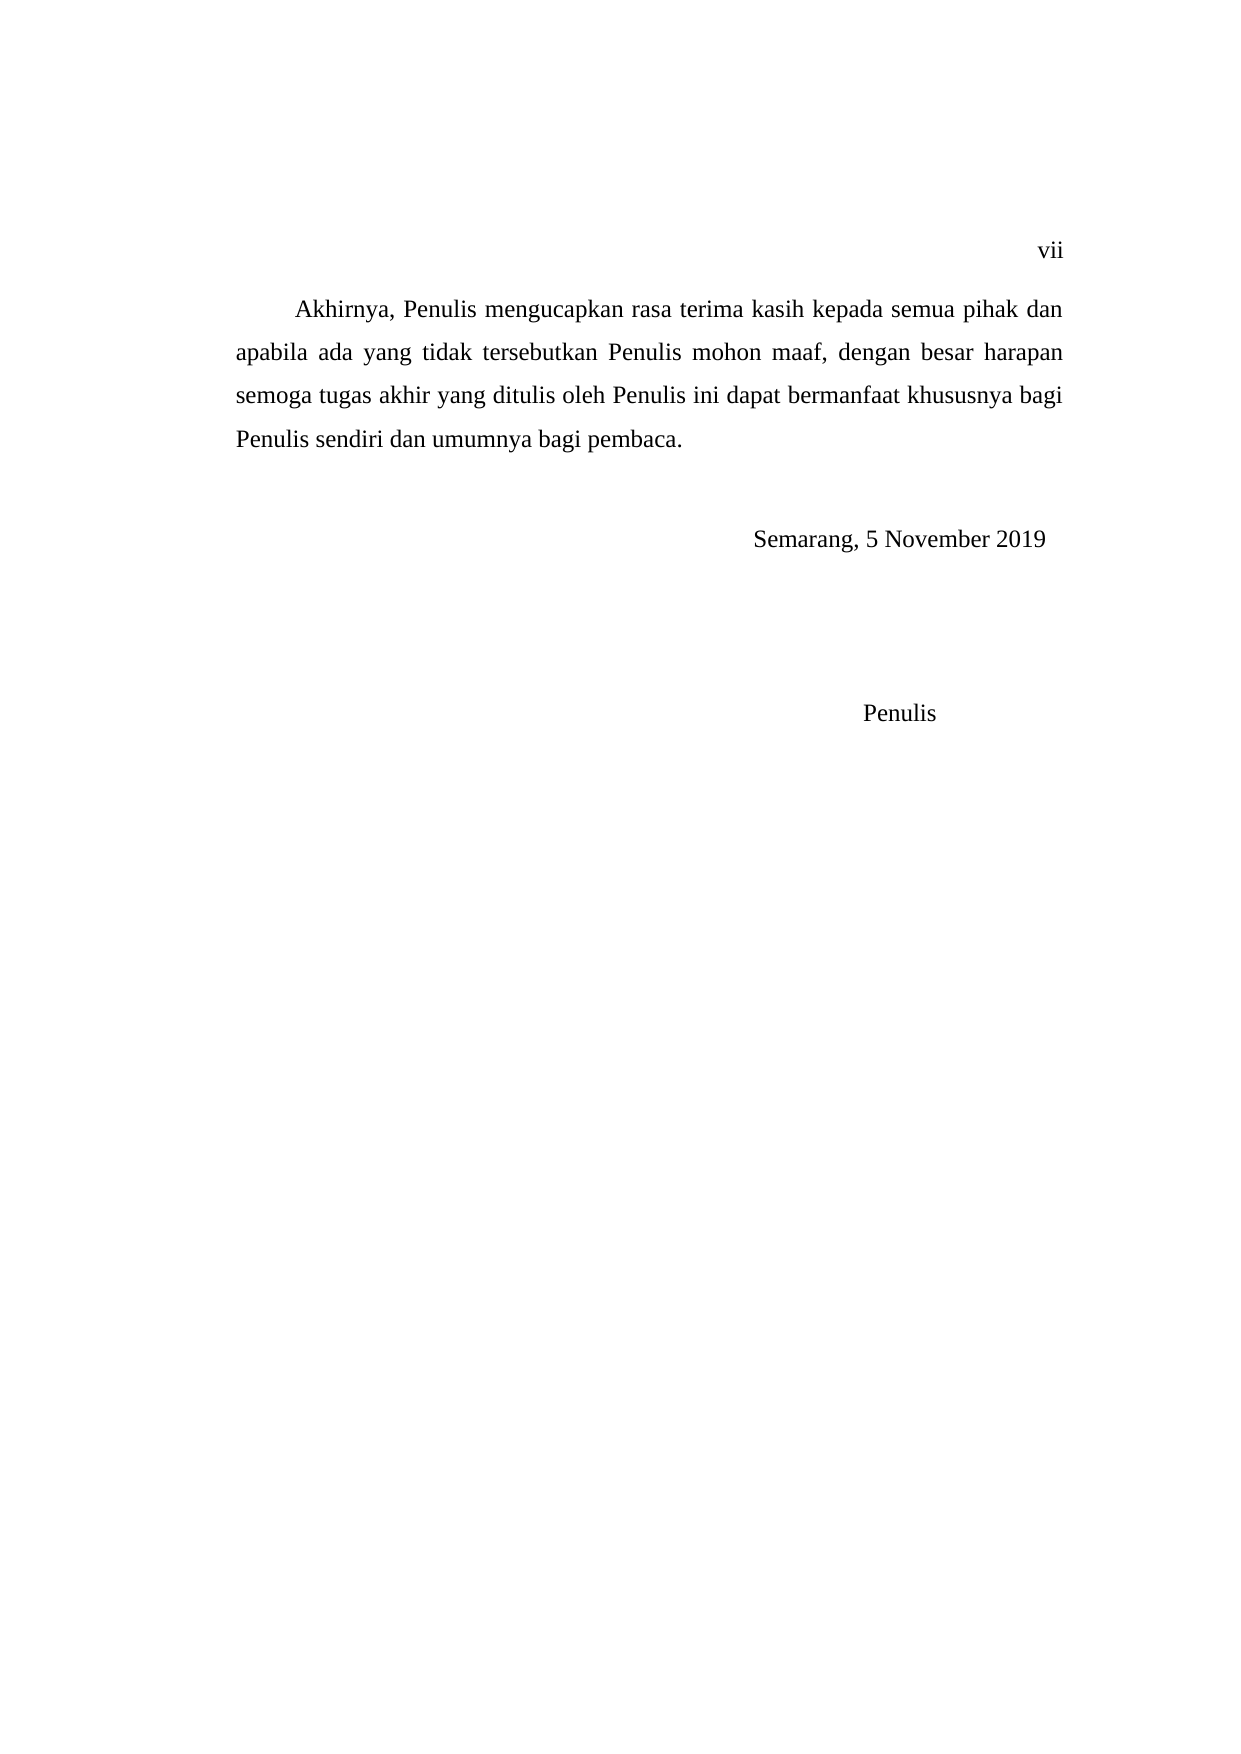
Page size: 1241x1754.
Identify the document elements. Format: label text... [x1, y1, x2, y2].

text Penulis [236, 698, 1063, 726]
text Akhirnya, Penulis mengucapkan rasa terima kasih kepada semua pihak dan apabila ada yang tidak tersebutkan Penulis mohon maaf, dengan besar harapan semoga tugas akhir yang ditulis oleh Penulis ini dapat bermanfaat khususnya bagi Penulis sendiri dan umumnya bagi pembaca. [236, 294, 1063, 452]
text Semarang, 5 November 2019 [236, 524, 1063, 553]
